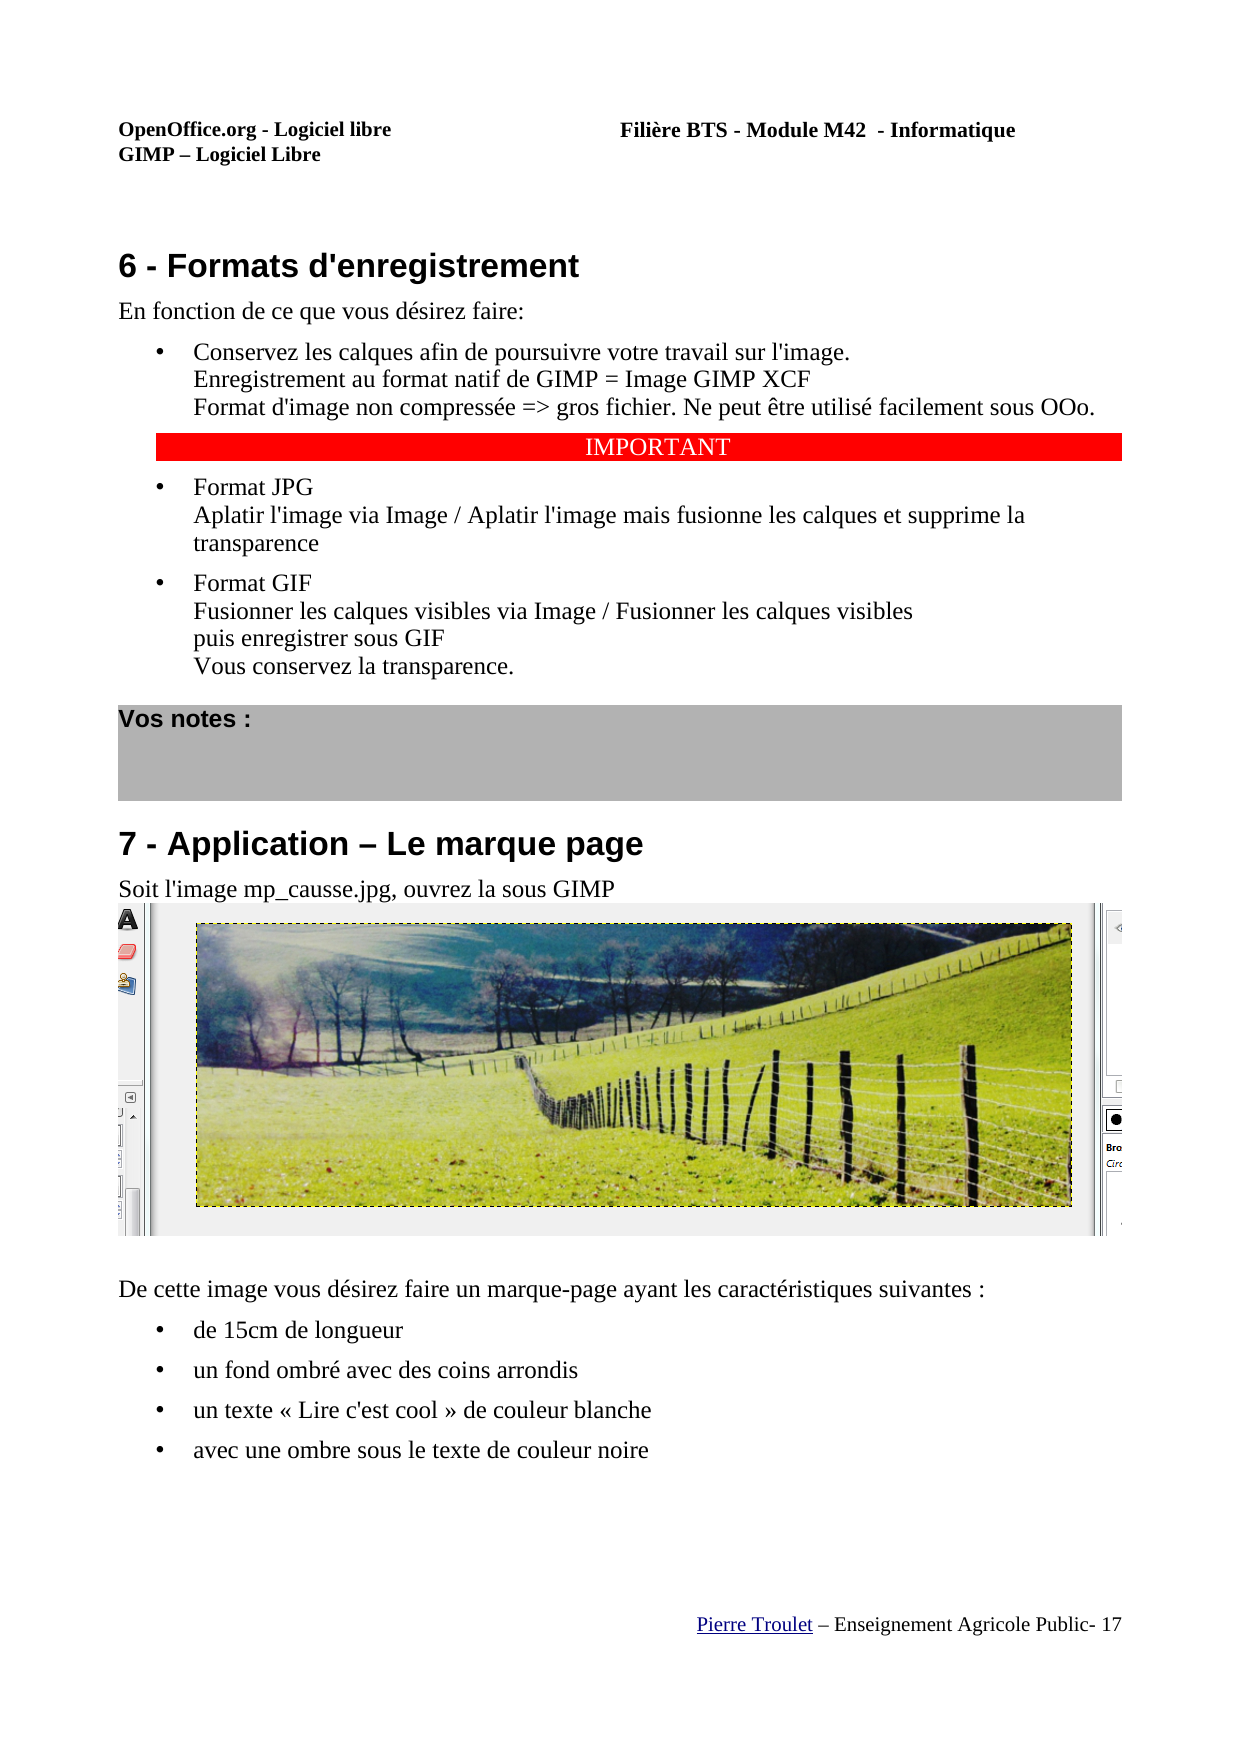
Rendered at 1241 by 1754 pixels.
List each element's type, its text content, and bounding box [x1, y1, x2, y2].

subtitle Formats d'enregistrement [118, 248, 1122, 285]
picture [118, 903, 1122, 1236]
subtitle Vos notes : [118, 705, 1122, 733]
text En fonction de ce que vous désirez faire: [118, 297, 1122, 325]
list Format GIF Fusionner les calques visibles via Image / Fusionner les calques visibles puis enregistrer sous GIF Vous conservez la transparence. [156, 569, 1122, 680]
list avec une ombre sous le texte de couleur noire [156, 1436, 1122, 1464]
list Format JPG Aplatir l'image via Image / Aplatir l'image mais fusionne les calques et supprime la transparence [156, 473, 1122, 557]
list un fond ombré avec des coins arrondis [156, 1356, 1122, 1384]
list Conservez les calques afin de poursuivre votre travail sur l'image. Enregistrement au format natif de GIMP = Image GIMP XCF Format d'image non compressée => gros fichier. Ne peut être utilisé facilement sous OOo. [156, 338, 1122, 421]
list de 15cm de longueur [156, 1316, 1122, 1343]
list un texte « Lire c'est cool » de couleur blanche [156, 1396, 1122, 1424]
text De cette image vous désirez faire un marque-page ayant les caractéristiques suivantes : [118, 1276, 1122, 1303]
text Soit l'image mp_causse.jpg, ouvrez la sous GIMP [118, 875, 1122, 903]
subtitle Application – Le marque page [118, 826, 1122, 863]
list IMPORTANT [156, 433, 1122, 461]
